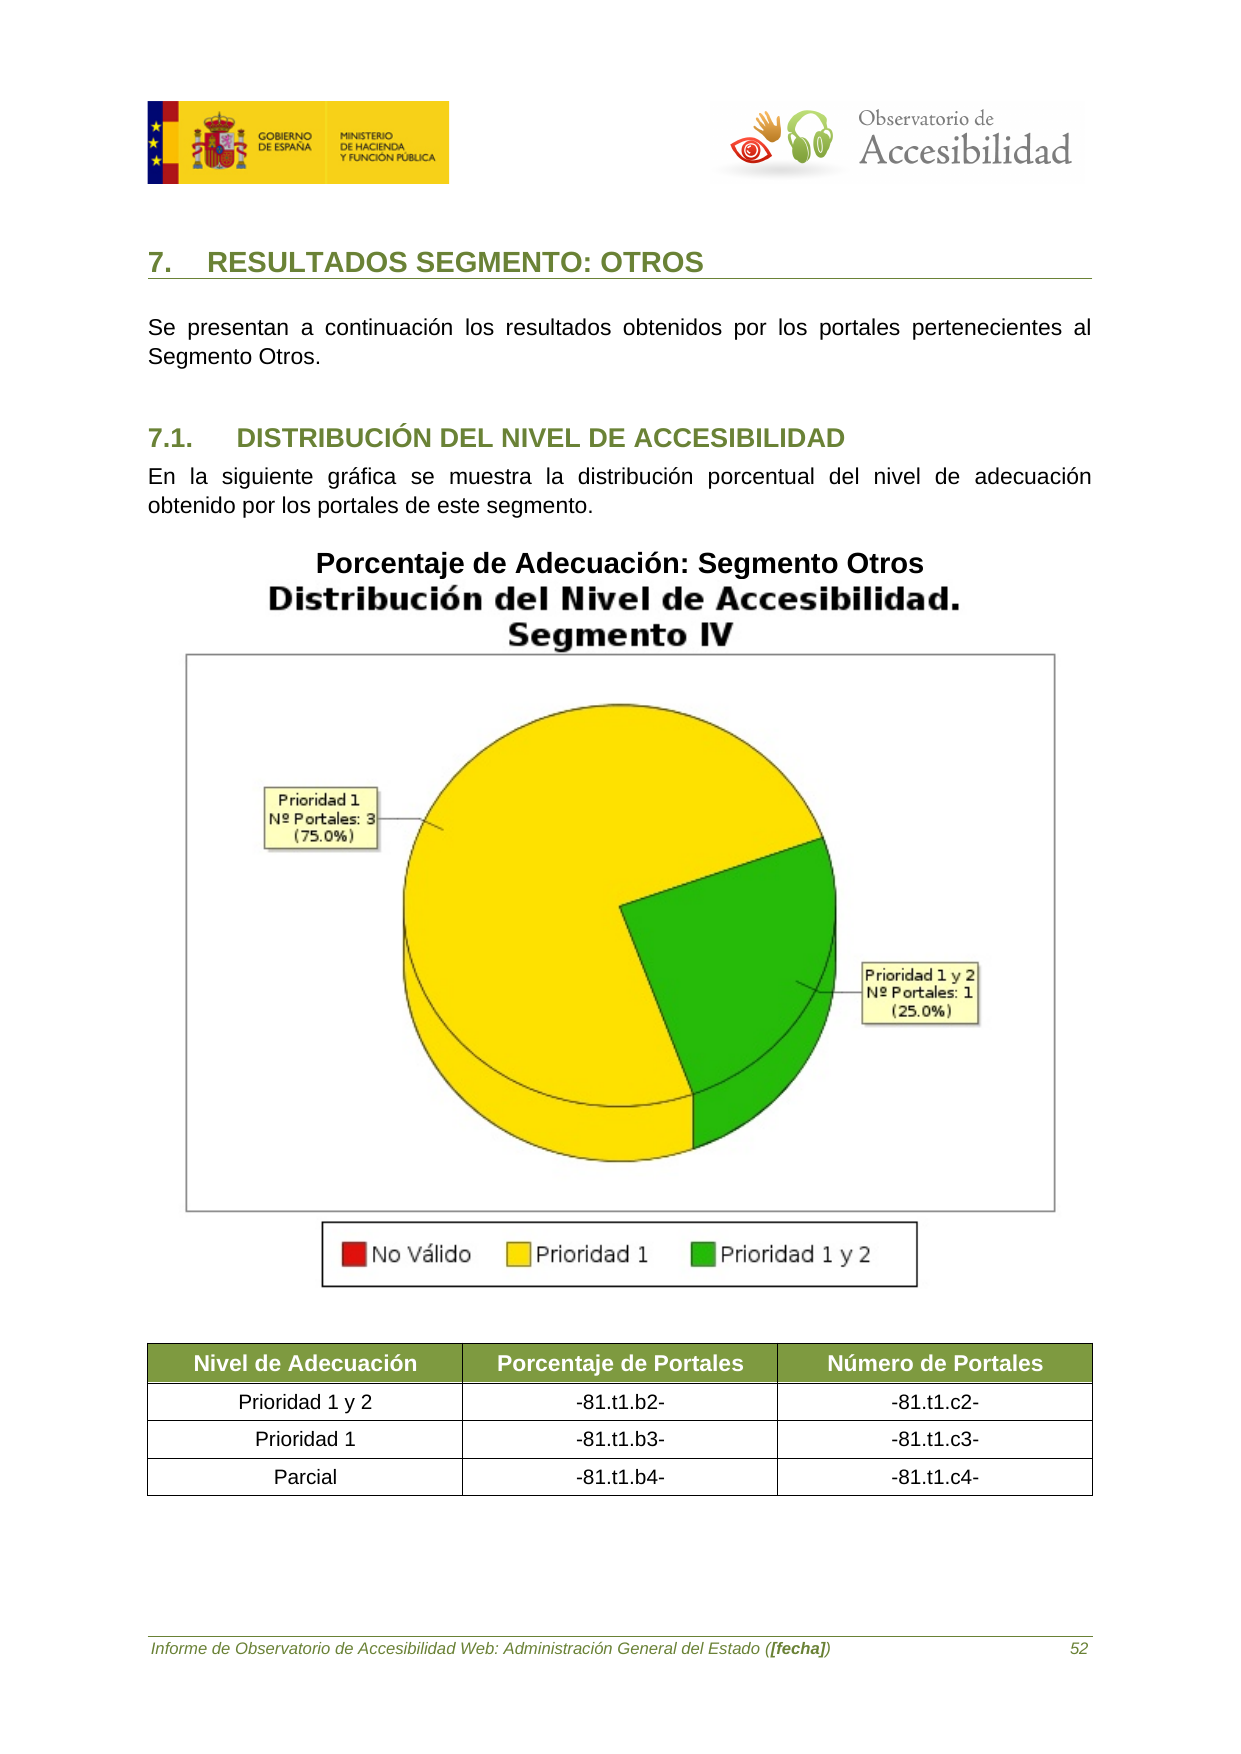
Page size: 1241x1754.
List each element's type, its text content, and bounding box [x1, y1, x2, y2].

text Porcentaje de Adecuación: Segmento Otros [148, 546, 1092, 579]
table_cell Prioridad 1 [148, 1421, 462, 1457]
table_cell Parcial [148, 1459, 462, 1495]
subtitle Resultados Segmento: Otros [148, 245, 1092, 278]
table_cell -81.t1.b2- [463, 1384, 777, 1420]
table_cell -81.t1.c2- [778, 1384, 1092, 1420]
table_cell -81.t1.b4- [463, 1459, 777, 1495]
table_header Nivel de Adecuación [148, 1344, 462, 1382]
table_header Número de Portales [778, 1344, 1092, 1382]
table_cell Prioridad 1 y 2 [148, 1384, 462, 1420]
subtitle Distribución del nivel de accesibilidad [148, 422, 1092, 453]
picture [710, 101, 1086, 184]
picture [147, 101, 450, 184]
picture [178, 579, 1062, 1289]
table_cell -81.t1.c4- [778, 1459, 1092, 1495]
table_header Porcentaje de Portales [463, 1344, 777, 1382]
table_cell -81.t1.b3- [463, 1421, 777, 1457]
text En la siguiente gráfica se muestra la distribución porcentual del nivel de adecuación obtenido por los portales de este segmento. [148, 463, 1092, 518]
text Se presentan a continuación los resultados obtenidos por los portales pertenecientes al Segmento Otros. [148, 314, 1092, 369]
table_cell -81.t1.c3- [778, 1421, 1092, 1457]
